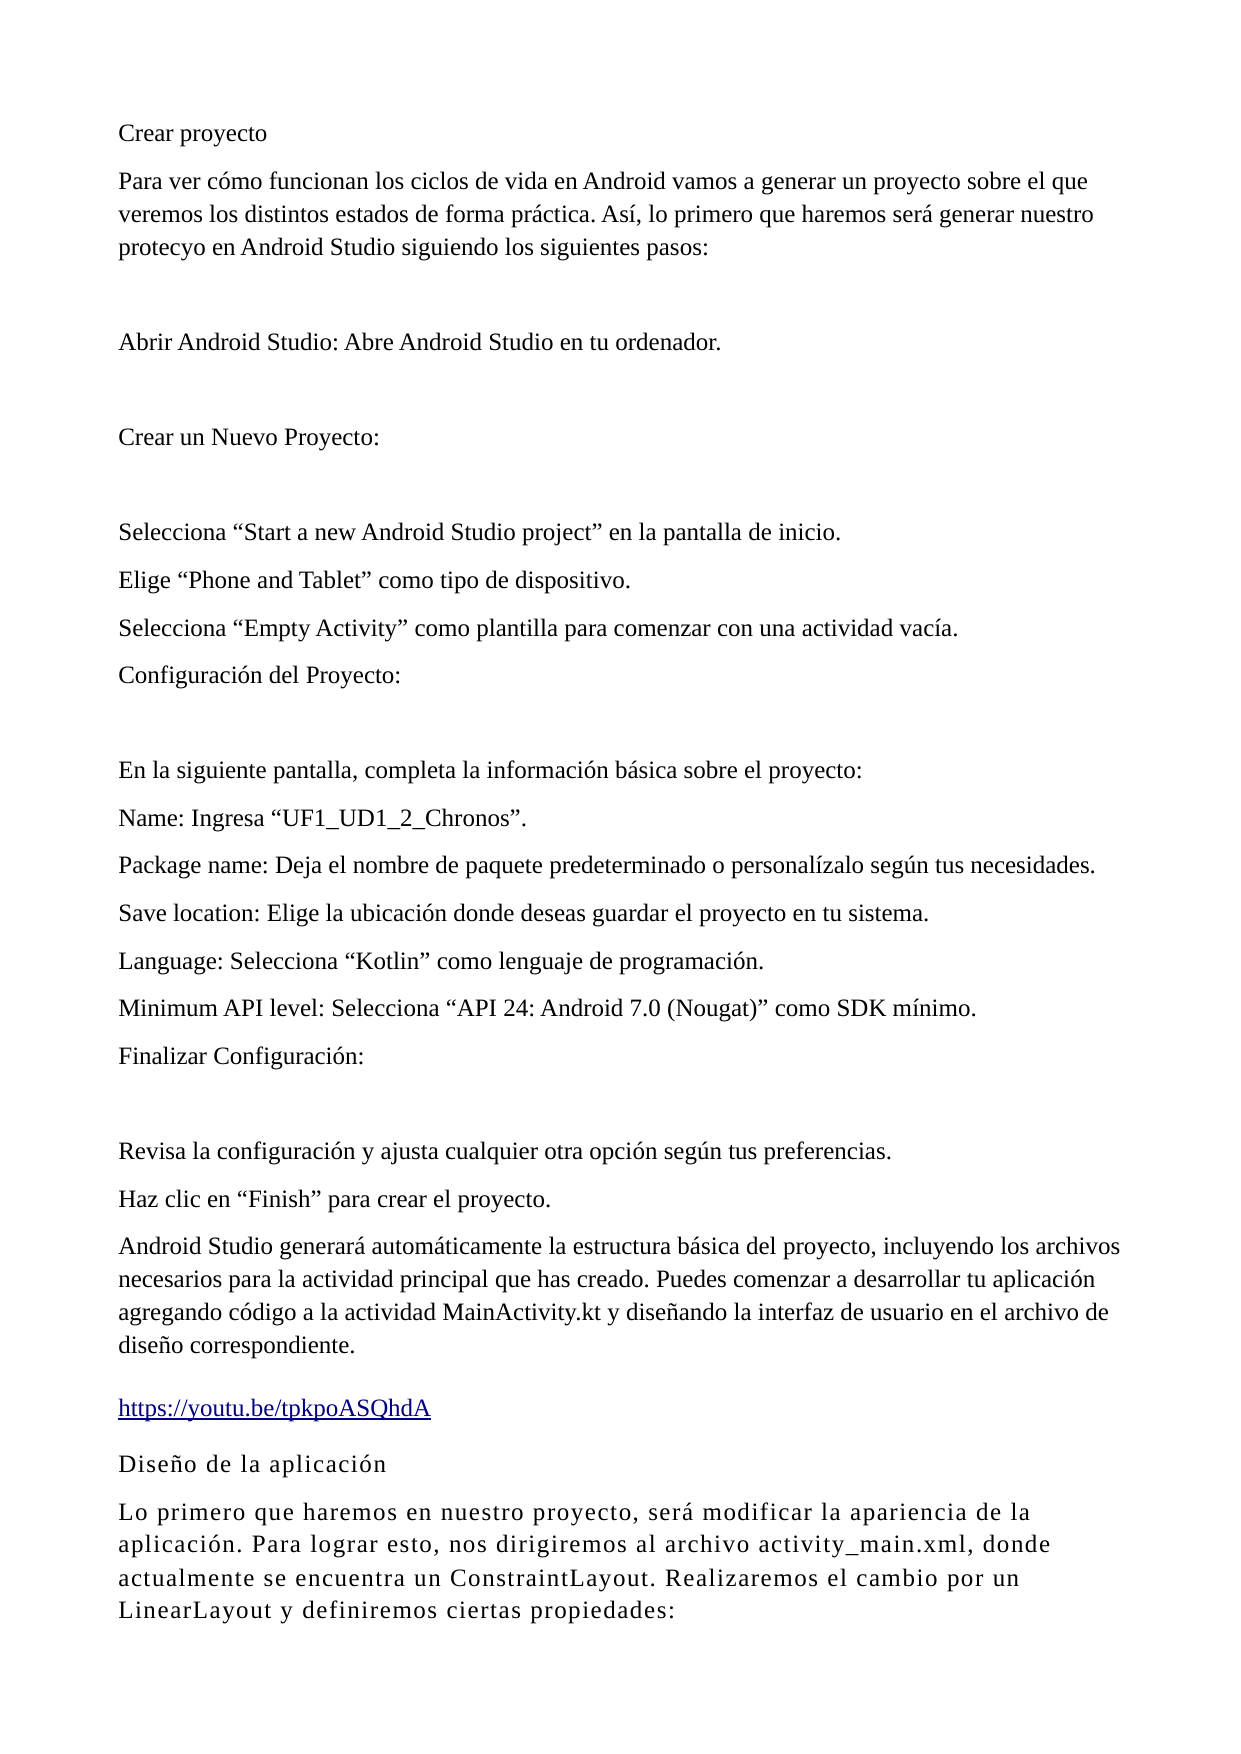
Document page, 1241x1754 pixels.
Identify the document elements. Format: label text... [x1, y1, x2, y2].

text Crear un Nuevo Proyecto: [118, 422, 1122, 451]
text Language: Selecciona “Kotlin” como lenguaje de programación. [118, 946, 1122, 974]
text Minimum API level: Selecciona “API 24: Android 7.0 (Nougat)” como SDK mínimo. [118, 993, 1122, 1022]
text Package name: Deja el nombre de paquete predeterminado o personalízalo según tus necesidades. [118, 851, 1122, 879]
text Abrir Android Studio: Abre Android Studio en tu ordenador. [118, 327, 1122, 356]
text Configuración del Proyecto: [118, 660, 1122, 689]
text Crear proyecto [118, 118, 1122, 147]
text Lo primero que haremos en nuestro proyecto, será modificar la apariencia de la aplicación. Para lograr esto, nos dirigiremos al archivo activity_main.xml, donde actualmente se encuentra un ConstraintLayout. Realizaremos el cambio por un LinearLayout y definiremos ciertas propiedades: [118, 1497, 1122, 1624]
text Diseño de la aplicación [118, 1449, 1122, 1478]
text Save location: Elige la ubicación donde deseas guardar el proyecto en tu sistema. [118, 898, 1122, 927]
text Selecciona “Start a new Android Studio project” en la pantalla de inicio. [118, 517, 1122, 546]
text Android Studio generará automáticamente la estructura básica del proyecto, incluyendo los archivos necesarios para la actividad principal que has creado. Puedes comenzar a desarrollar tu aplicación agregando código a la actividad MainActivity.kt y diseñando la interfaz de usuario en el archivo de diseño correspondiente. [118, 1231, 1122, 1359]
text Name: Ingresa “UF1_UD1_2_Chronos”. [118, 803, 1122, 832]
text En la siguiente pantalla, completa la información básica sobre el proyecto: [118, 755, 1122, 784]
text Selecciona “Empty Activity” como plantilla para comenzar con una actividad vacía. [118, 613, 1122, 641]
text Haz clic en “Finish” para crear el proyecto. [118, 1184, 1122, 1213]
text Para ver cómo funcionan los ciclos de vida en Android vamos a generar un proyecto sobre el que veremos los distintos estados de forma práctica. Así, lo primero que haremos será generar nuestro protecyo en Android Studio siguiendo los siguientes pasos: [118, 166, 1122, 261]
text Finalizar Configuración: [118, 1041, 1122, 1070]
text https://youtu.be/tpkpoASQhdA [118, 1378, 1122, 1427]
text Elige “Phone and Tablet” como tipo de dispositivo. [118, 565, 1122, 594]
text Revisa la configuración y ajusta cualquier otra opción según tus preferencias. [118, 1136, 1122, 1165]
